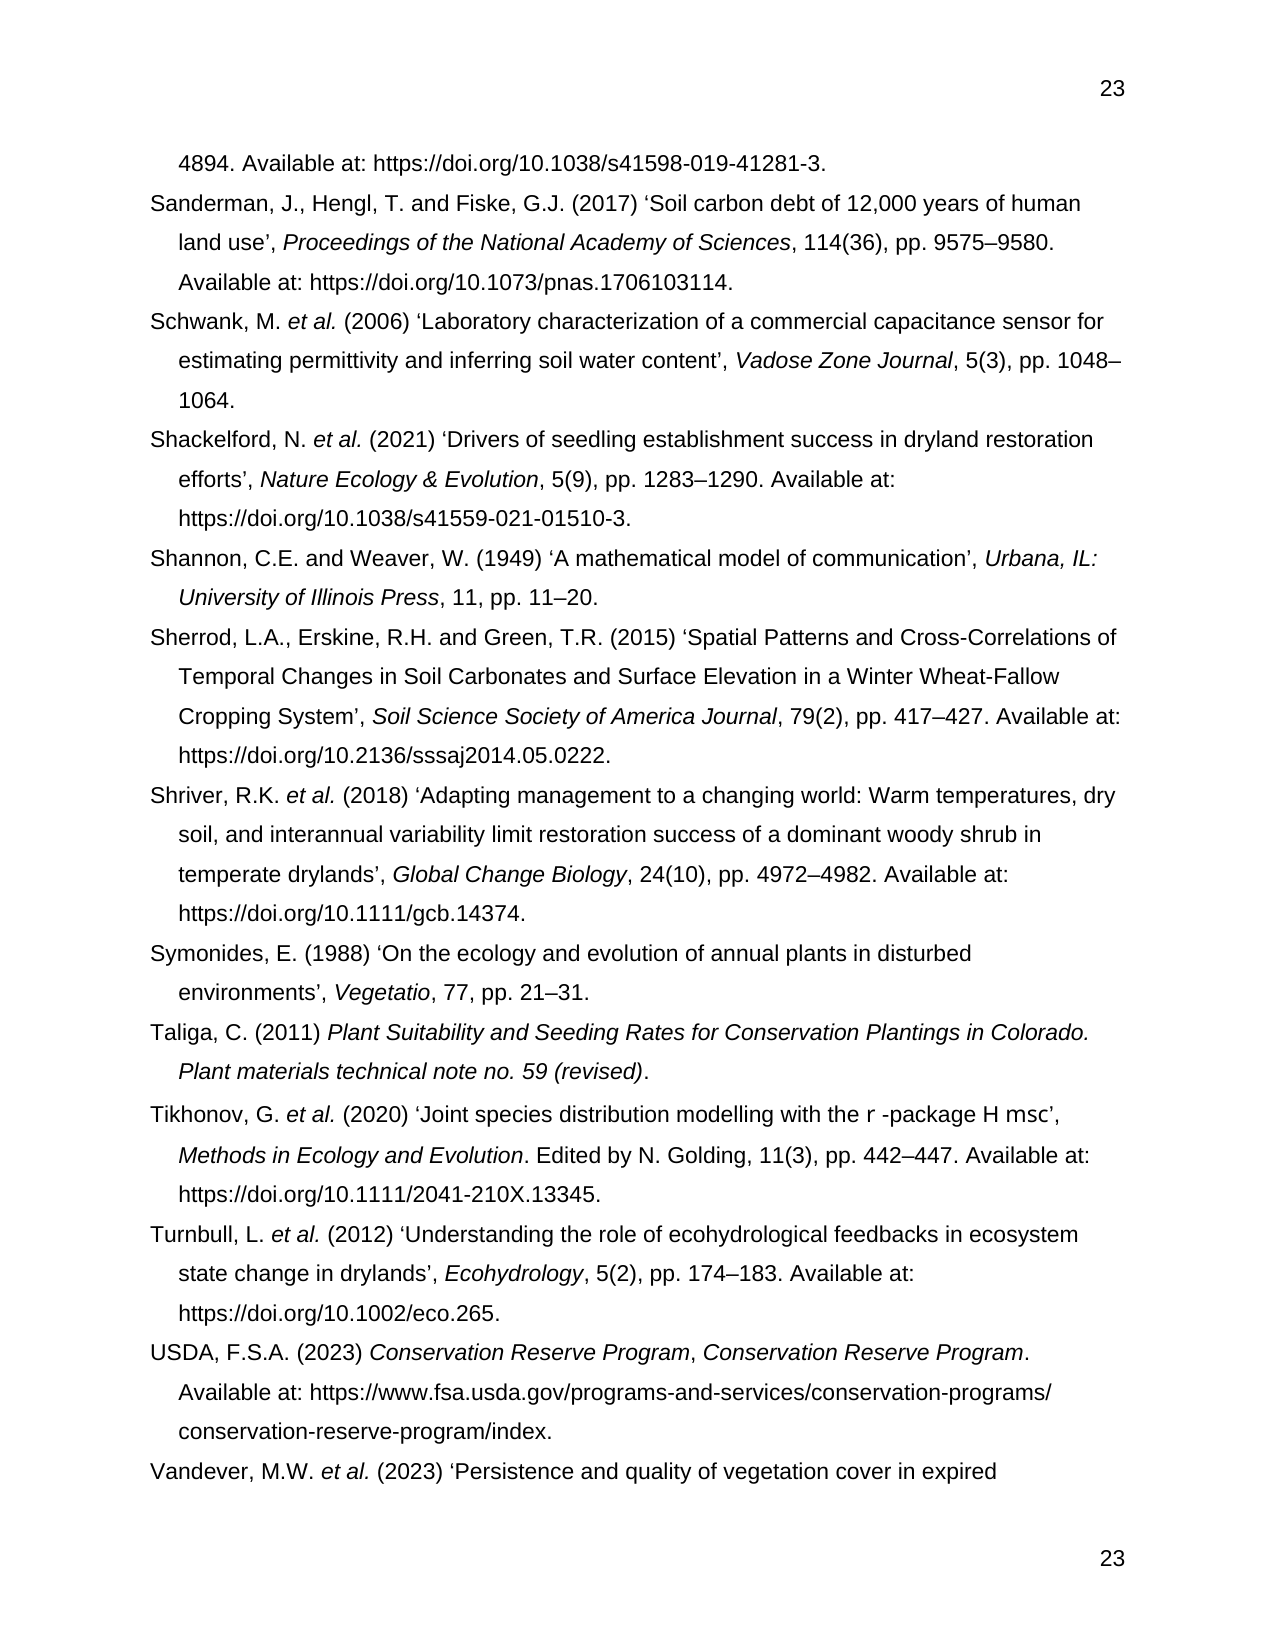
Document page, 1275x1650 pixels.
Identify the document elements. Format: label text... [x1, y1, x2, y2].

text Sanderman, J., Hengl, T. and Fiske, G.J. (2017) ‘Soil carbon debt of 12,000 years of human land use’, Proceedings of the National Academy of Sciences, 114(36), pp. 9575–9580. Available at: https://doi.org/10.1073/pnas.1706103114. [150, 189, 1125, 295]
text Symonides, E. (1988) ‘On the ecology and evolution of annual plants in disturbed environments’, Vegetatio, 77, pp. 21–31. [150, 939, 1125, 1005]
text Sherrod, L.A., Erskine, R.H. and Green, T.R. (2015) ‘Spatial Patterns and Cross-Correlations of Temporal Changes in Soil Carbonates and Surface Elevation in a Winter Wheat-Fallow Cropping System’, Soil Science Society of America Journal, 79(2), pp. 417–427. Available at: https://doi.org/10.2136/sssaj2014.05.0222. [150, 624, 1125, 768]
text Shannon, C.E. and Weaver, W. (1949) ‘A mathematical model of communication’, Urbana, IL: University of Illinois Press, 11, pp. 11–20. [150, 545, 1125, 611]
text Tikhonov, G. et al. (2020) ‘Joint species distribution modelling with the r ‐package H msc’, Methods in Ecology and Evolution. Edited by N. Golding, 11(3), pp. 442–447. Available at: https://doi.org/10.1111/2041-210X.13345. [150, 1097, 1125, 1208]
text Shriver, R.K. et al. (2018) ‘Adapting management to a changing world: Warm temperatures, dry soil, and interannual variability limit restoration success of a dominant woody shrub in temperate drylands’, Global Change Biology, 24(10), pp. 4972–4982. Available at: https://doi.org/10.1111/gcb.14374. [150, 782, 1125, 926]
text Turnbull, L. et al. (2012) ‘Understanding the role of ecohydrological feedbacks in ecosystem state change in drylands’, Ecohydrology, 5(2), pp. 174–183. Available at: https://doi.org/10.1002/eco.265. [150, 1221, 1125, 1326]
text USDA, F.S.A. (2023) Conservation Reserve Program, Conservation Reserve Program. Available at: https://www.fsa.usda.gov/programs-and-services/conservation-programs/conservation-reserve-program/index. [150, 1339, 1125, 1444]
text Taliga, C. (2011) Plant Suitability and Seeding Rates for Conservation Plantings in Colorado. Plant materials technical note no. 59 (revised). [150, 1018, 1125, 1084]
text Vandever, M.W. et al. (2023) ‘Persistence and quality of vegetation cover in expired [150, 1458, 1125, 1484]
text 4894. Available at: https://doi.org/10.1038/s41598-019-41281-3. [150, 150, 1125, 176]
text Shackelford, N. et al. (2021) ‘Drivers of seedling establishment success in dryland restoration efforts’, Nature Ecology & Evolution, 5(9), pp. 1283–1290. Available at: https://doi.org/10.1038/s41559-021-01510-3. [150, 426, 1125, 532]
text Schwank, M. et al. (2006) ‘Laboratory characterization of a commercial capacitance sensor for estimating permittivity and inferring soil water content’, Vadose Zone Journal, 5(3), pp. 1048–1064. [150, 308, 1125, 413]
